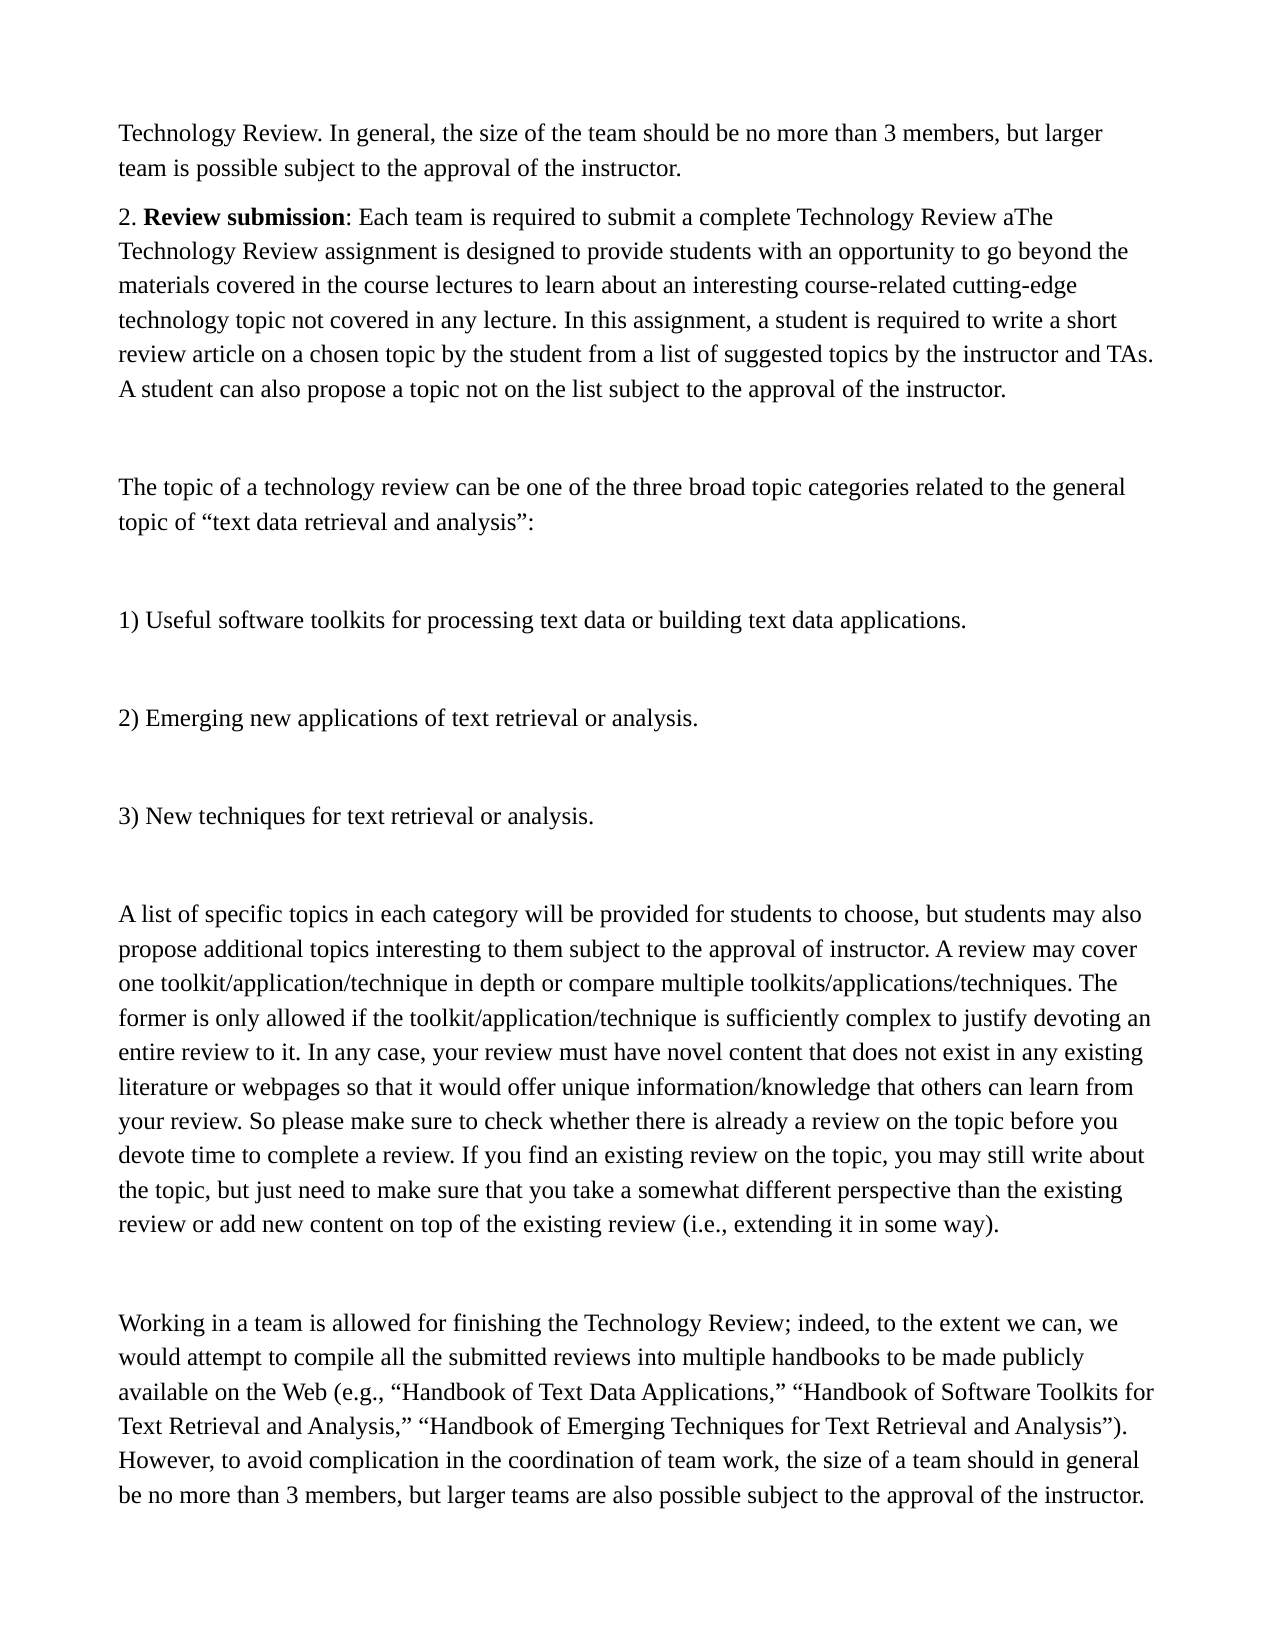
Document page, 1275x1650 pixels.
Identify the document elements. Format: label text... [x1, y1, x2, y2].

text 2. Review submission: Each team is required to submit a complete Technology Review aThe Technology Review assignment is designed to provide students with an opportunity to go beyond the materials covered in the course lectures to learn about an interesting course-related cutting-edge technology topic not covered in any lecture. In this assignment, a student is required to write a short review article on a chosen topic by the student from a list of suggested topics by the instructor and TAs. A student can also propose a topic not on the list subject to the approval of the instructor. [118, 202, 1157, 403]
text 2) Emerging new applications of text retrieval or analysis. [118, 703, 1157, 732]
text 1) Useful software toolkits for processing text data or building text data applications. [118, 605, 1157, 633]
text The topic of a technology review can be one of the three broad topic categories related to the general topic of “text data retrieval and analysis”: [118, 472, 1157, 535]
text Working in a team is allowed for finishing the Technology Review; indeed, to the extent we can, we would attempt to compile all the submitted reviews into multiple handbooks to be made publicly available on the Web (e.g., “Handbook of Text Data Applications,” “Handbook of Software Toolkits for Text Retrieval and Analysis,” “Handbook of Emerging Techniques for Text Retrieval and Analysis”). However, to avoid complication in the coordination of team work, the size of a team should in general be no more than 3 members, but larger teams are also possible subject to the approval of the instructor. [118, 1308, 1157, 1509]
text 3) New techniques for text retrieval or analysis. [118, 801, 1157, 830]
text A list of specific topics in each category will be provided for students to choose, but students may also propose additional topics interesting to them subject to the approval of instructor. A review may cover one toolkit/application/technique in depth or compare multiple toolkits/applications/techniques. The former is only allowed if the toolkit/application/technique is sufficiently complex to justify devoting an entire review to it. In any case, your review must have novel content that does not exist in any existing literature or webpages so that it would offer unique information/knowledge that others can learn from your review. So please make sure to check whether there is already a review on the topic before you devote time to complete a review. If you find an existing review on the topic, you may still write about the topic, but just need to make sure that you take a somewhat different perspective than the existing review or add new content on top of the existing review (i.e., extending it in some way). [118, 899, 1157, 1238]
text Technology Review. In general, the size of the team should be no more than 3 members, but larger team is possible subject to the approval of the instructor. [118, 118, 1157, 181]
